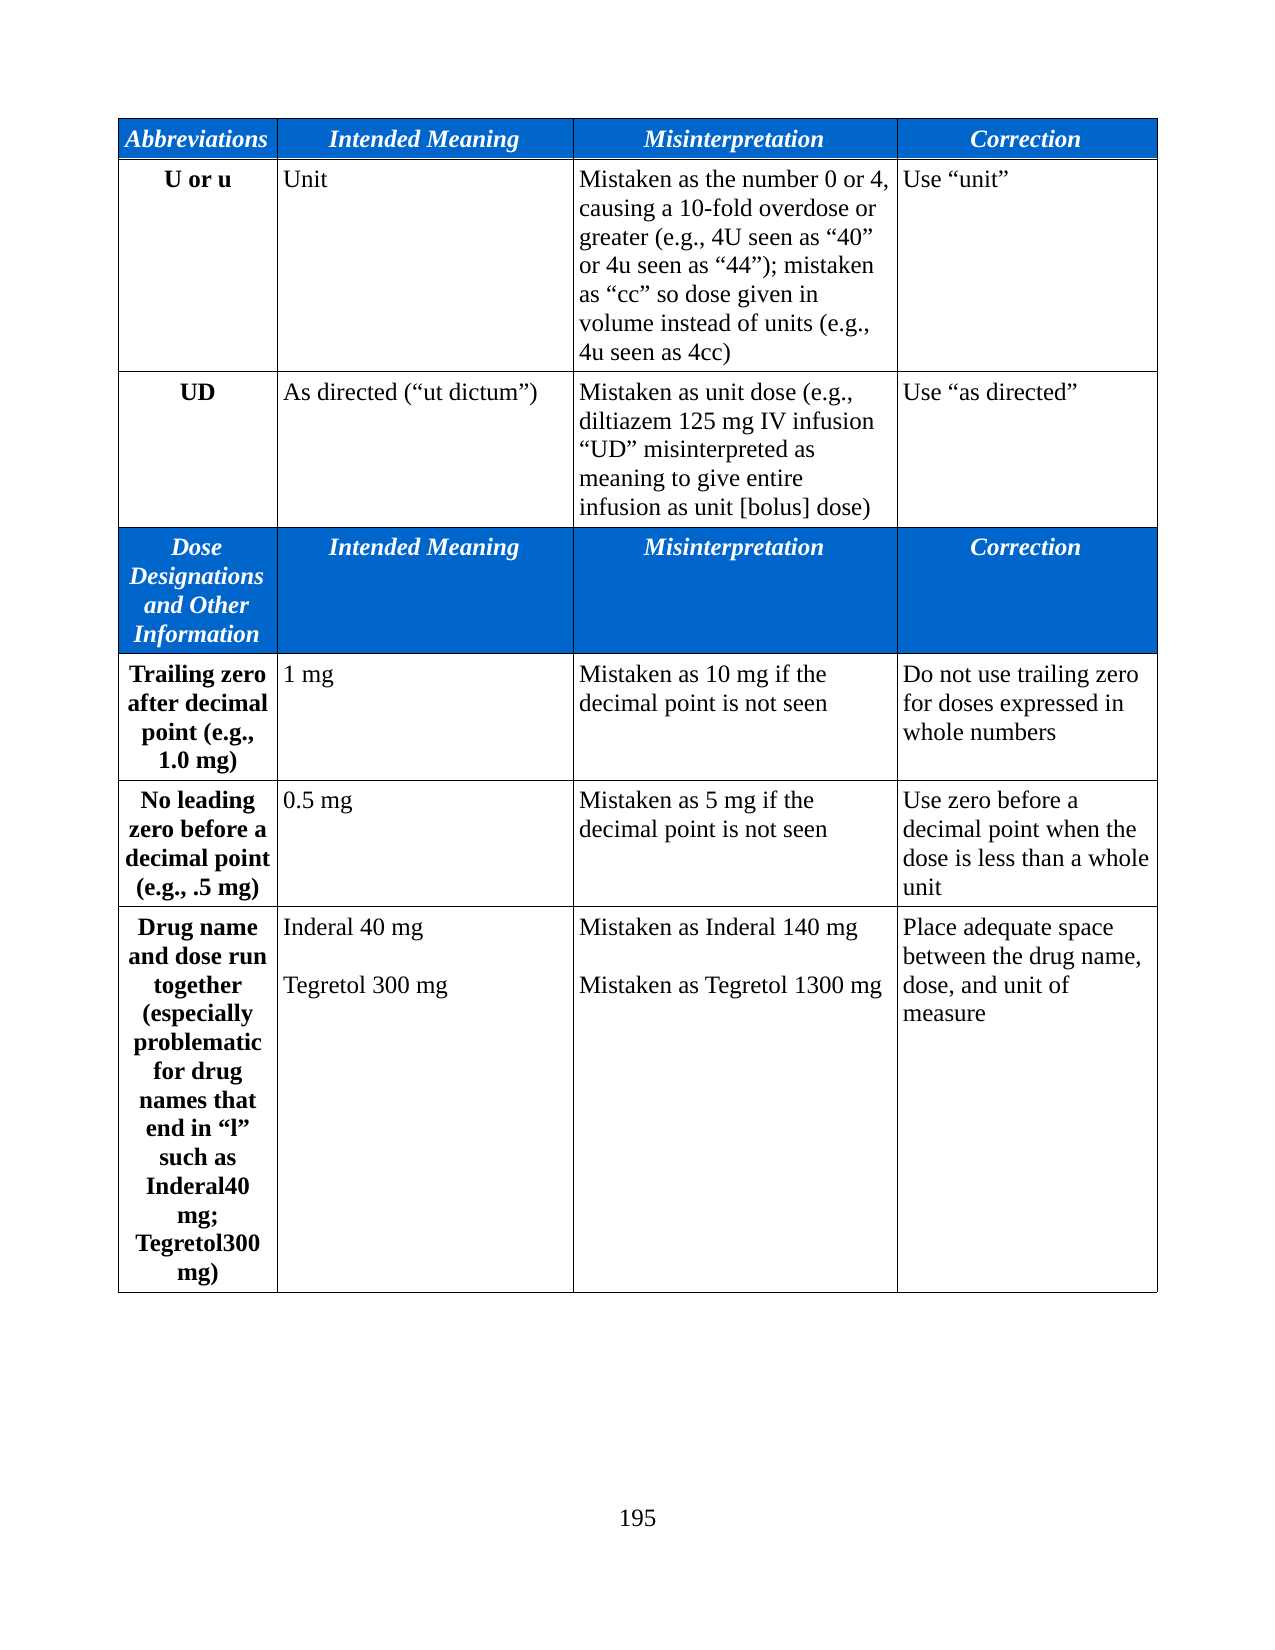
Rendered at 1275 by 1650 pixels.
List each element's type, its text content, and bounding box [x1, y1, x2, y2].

table_cell Mistaken as unit dose (e.g., diltiazem 125 mg IV infusion “UD” misinterpreted as meaning to give entire infusion as unit [bolus] dose) [574, 372, 897, 527]
table_cell Use “as directed” [898, 372, 1157, 527]
table_cell Trailing zero after decimal point (e.g., 1.0 mg) [119, 654, 277, 780]
table_cell Use “unit” [898, 160, 1157, 371]
table_cell U or u [119, 160, 277, 371]
table_header Misinterpretation [574, 528, 897, 653]
table_cell 0.5 mg [278, 781, 573, 906]
table_cell Mistaken as the number 0 or 4, causing a 10-fold overdose or greater (e.g., 4U seen as “40” or 4u seen as “44”); mistaken as “cc” so dose given in volume instead of units (e.g., 4u seen as 4cc) [574, 160, 897, 371]
table_cell Inderal 40 mg Tegretol 300 mg [278, 907, 573, 1292]
table_header Dose Designations and Other Information [119, 528, 277, 653]
table_cell No leading zero before a decimal point (e.g., .5 mg) [119, 781, 277, 906]
table_cell 1 mg [278, 654, 573, 780]
table_header Abbreviations [119, 119, 277, 158]
table_header Intended Meaning [278, 119, 573, 158]
table_header Correction [898, 528, 1157, 653]
table_header Misinterpretation [574, 119, 897, 158]
table_cell Drug name and dose run together (especially problematic for drug names that end in “l” such as Inderal40 mg; Tegretol300 mg) [119, 907, 277, 1292]
table_header Intended Meaning [278, 528, 573, 653]
table_cell Unit [278, 160, 573, 371]
table_cell UD [119, 372, 277, 527]
table_cell Mistaken as 10 mg if the decimal point is not seen [574, 654, 897, 780]
table_cell Do not use trailing zero for doses expressed in whole numbers [898, 654, 1157, 780]
table_cell As directed (“ut dictum”) [278, 372, 573, 527]
table_cell Use zero before a decimal point when the dose is less than a whole unit [898, 781, 1157, 906]
table_cell Mistaken as Inderal 140 mg Mistaken as Tegretol 1300 mg [574, 907, 897, 1292]
table_cell Mistaken as 5 mg if the decimal point is not seen [574, 781, 897, 906]
table_header Correction [898, 119, 1157, 158]
table_cell Place adequate space between the drug name, dose, and unit of measure [898, 907, 1157, 1292]
